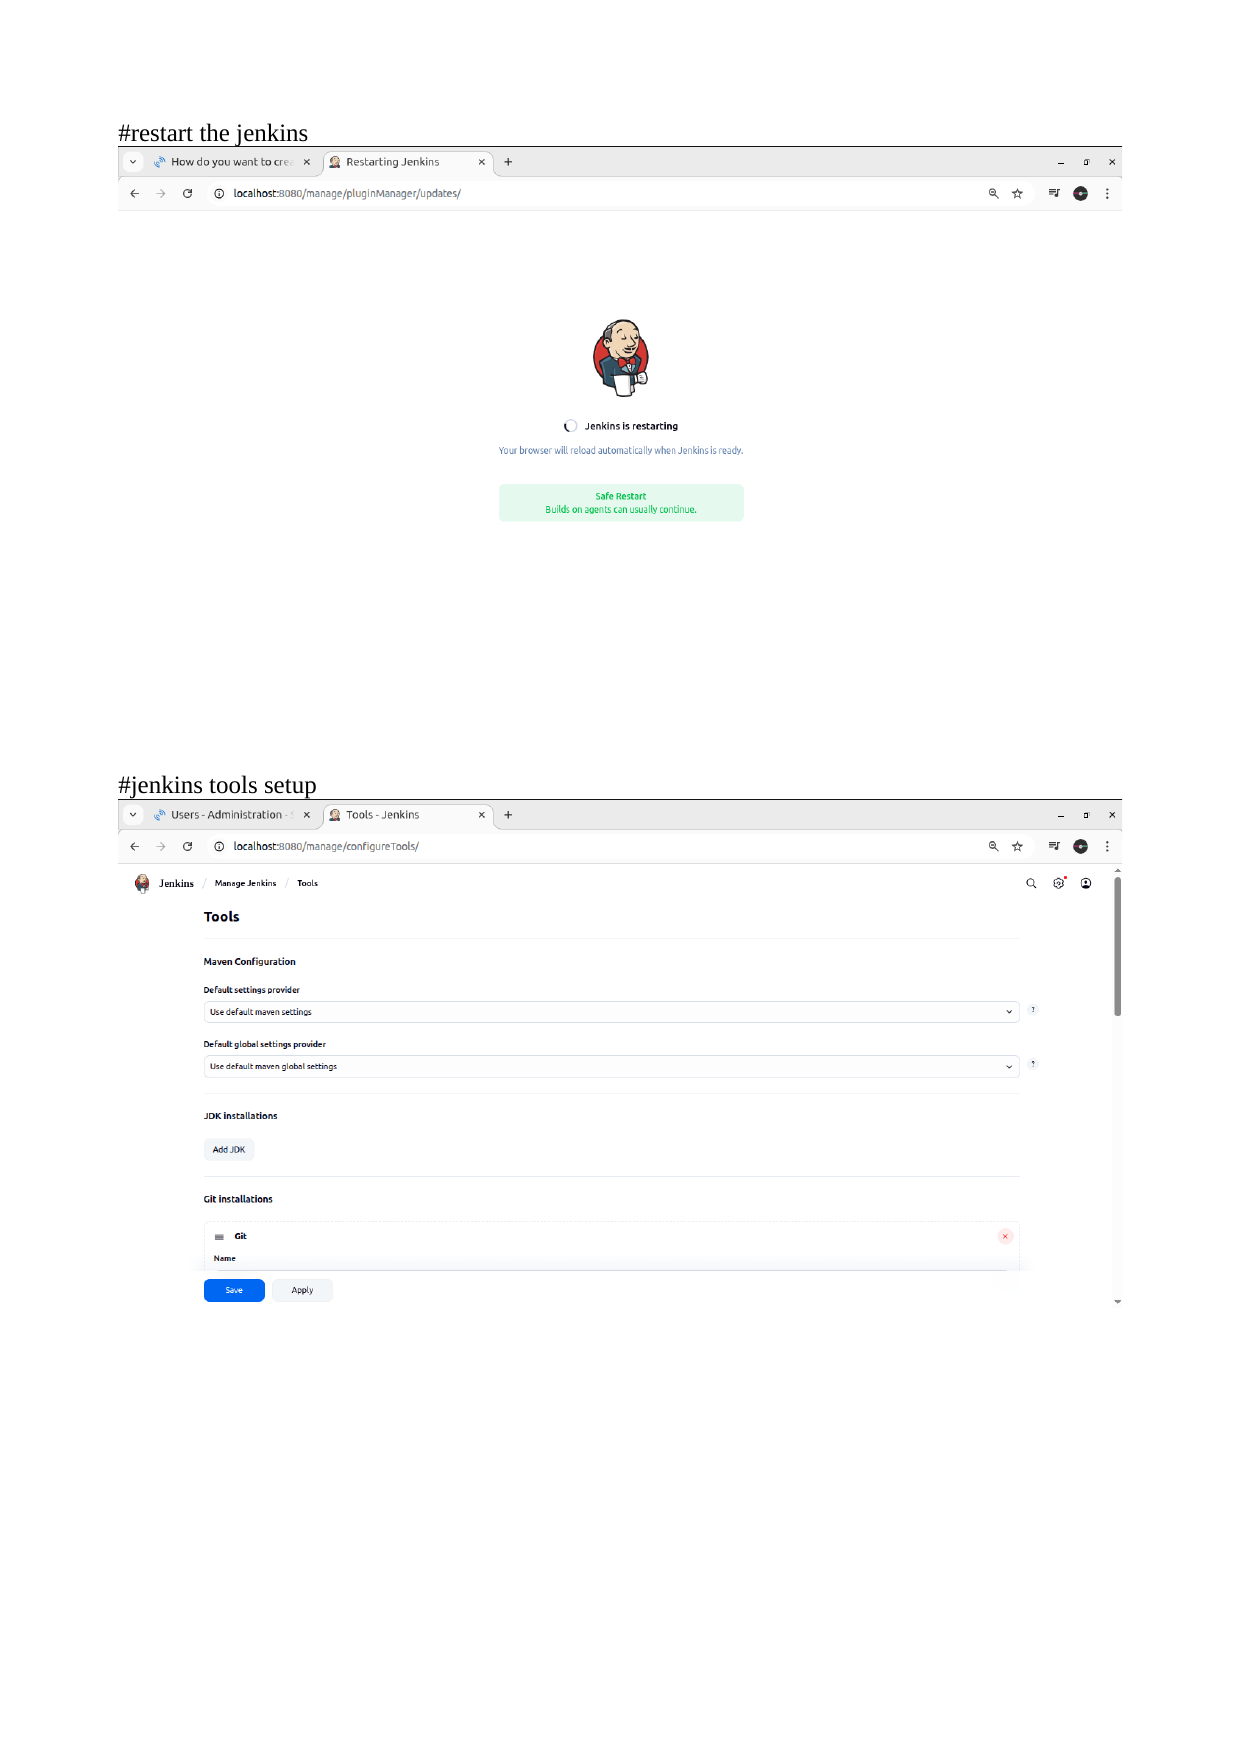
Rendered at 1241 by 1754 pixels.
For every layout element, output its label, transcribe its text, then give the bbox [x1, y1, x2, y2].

picture [118, 799, 1123, 1308]
picture [118, 146, 1123, 656]
text #restart the jenkins [118, 118, 1122, 146]
text #jenkins tools setup [118, 770, 1122, 799]
